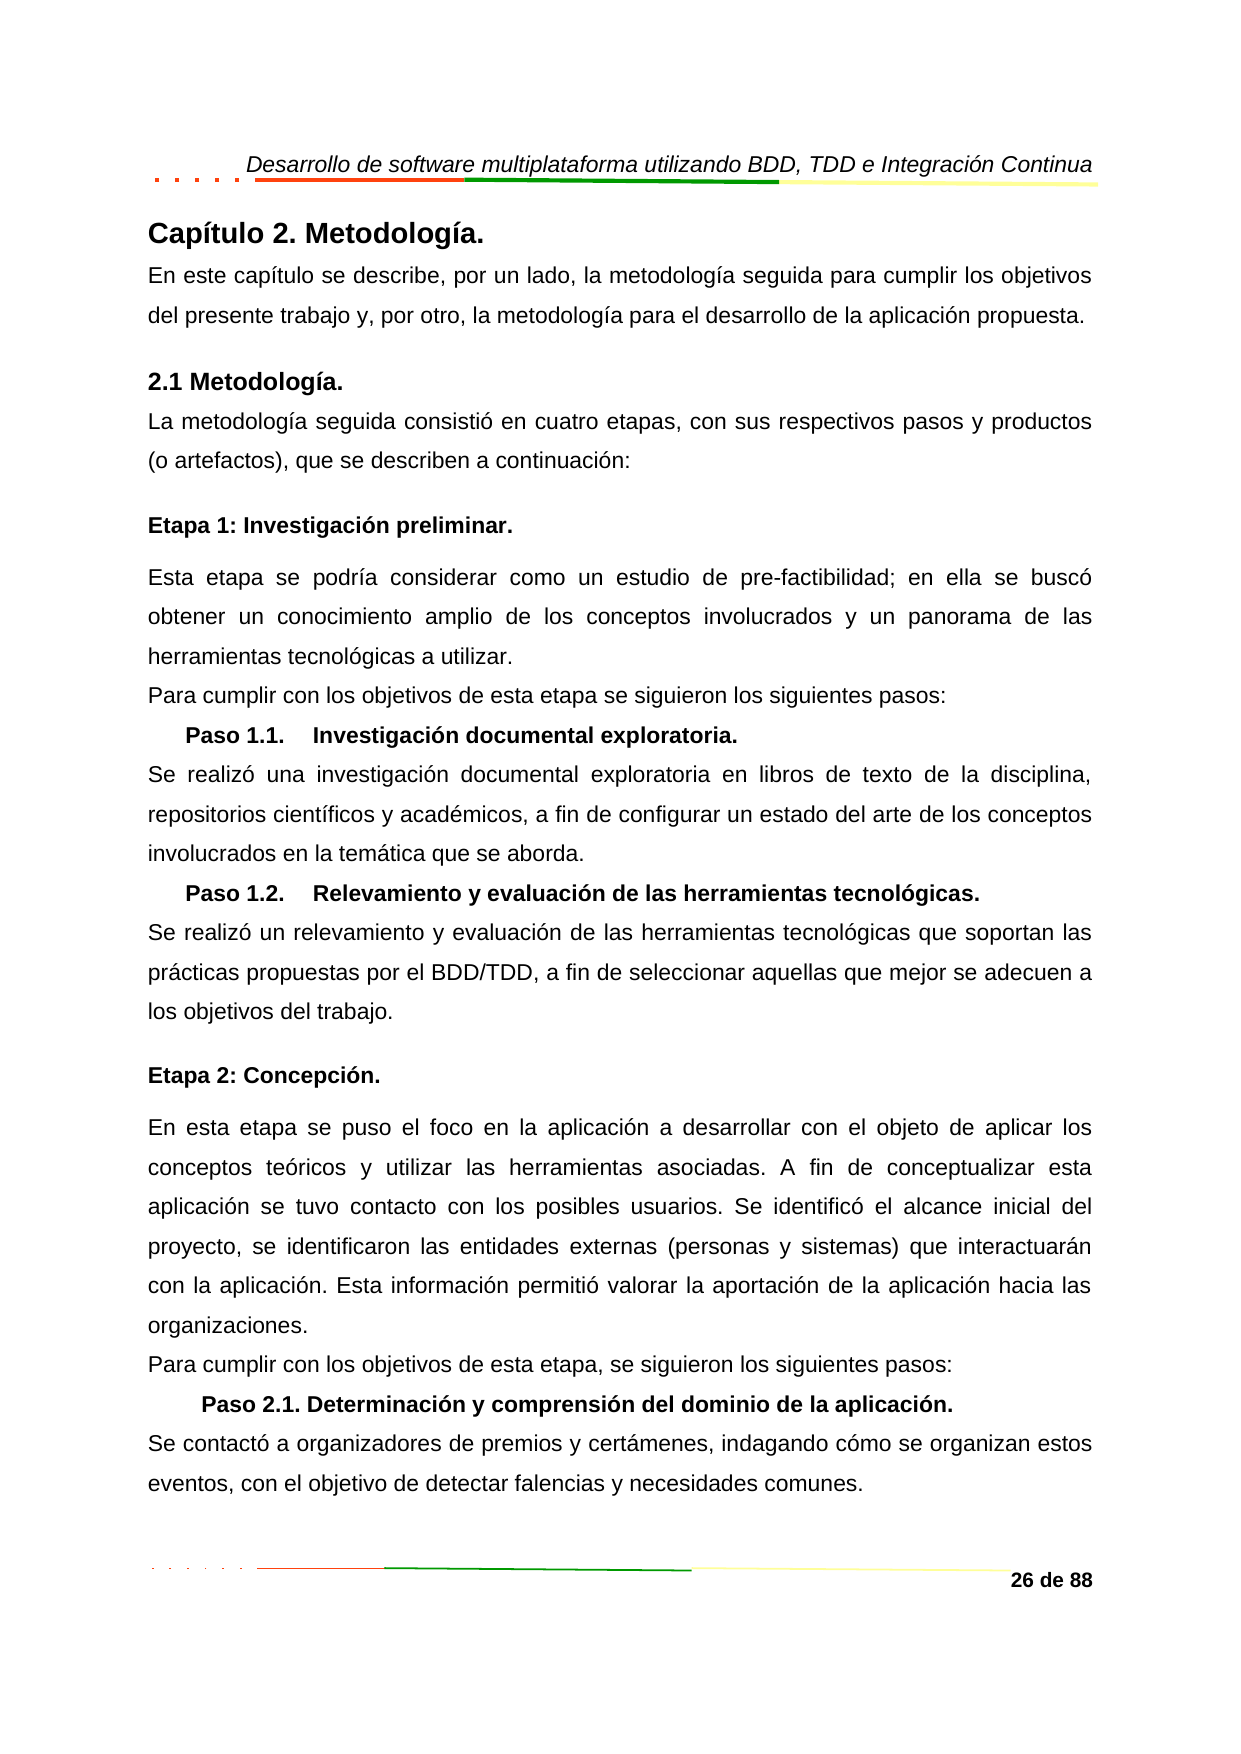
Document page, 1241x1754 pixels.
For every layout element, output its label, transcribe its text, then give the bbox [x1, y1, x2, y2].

text En esta etapa se puso el foco en la aplicación a desarrollar con el objeto de aplicar los conceptos teóricos y utilizar las herramientas asociadas. A fin de conceptualizar esta aplicación se tuvo contacto con los posibles usuarios. Se identificó el alcance inicial del proyecto, se identificaron las entidades externas (personas y sistemas) que interactuarán con la aplicación. Esta información permitió valorar la aportación de la aplicación hacia las organizaciones. [148, 1114, 1093, 1338]
list Investigación documental exploratoria. [185, 722, 1093, 748]
text Se realizó un relevamiento y evaluación de las herramientas tecnológicas que soportan las prácticas propuestas por el BDD/TDD, a fin de seleccionar aquellas que mejor se adecuen a los objetivos del trabajo. [148, 919, 1093, 1024]
text Esta etapa se podría considerar como un estudio de pre-factibilidad; en ella se buscó obtener un conocimiento amplio de los conceptos involucrados y un panorama de las herramientas tecnológicas a utilizar. [148, 564, 1093, 669]
text Para cumplir con los objetivos de esta etapa, se siguieron los siguientes pasos: [148, 1351, 1093, 1378]
text Para cumplir con los objetivos de esta etapa se siguieron los siguientes pasos: [148, 682, 1093, 708]
text Se contactó a organizadores de premios y certámenes, indagando cómo se organizan estos eventos, con el objetivo de detectar falencias y necesidades comunes. [148, 1430, 1093, 1496]
list Relevamiento y evaluación de las herramientas tecnológicas. [185, 879, 1093, 906]
subtitle Etapa 1: Investigación preliminar. [148, 512, 1093, 538]
text Se realizó una investigación documental exploratoria en libros de texto de la disciplina, repositorios científicos y académicos, a fin de configurar un estado del arte de los conceptos involucrados en la temática que se aborda. [148, 761, 1093, 866]
text En este capítulo se describe, por un lado, la metodología seguida para cumplir los objetivos del presente trabajo y, por otro, la metodología para el desarrollo de la aplicación propuesta. [148, 262, 1093, 328]
subtitle Etapa 2: Concepción. [148, 1062, 1093, 1089]
subtitle 2.1 Metodología. [148, 366, 1093, 395]
text La metodología seguida consistió en cuatro etapas, con sus respectivos pasos y productos (o artefactos), que se describen a continuación: [148, 408, 1093, 473]
list Determinación y comprensión del dominio de la aplicación. [195, 1391, 1093, 1417]
subtitle Capítulo 2. Metodología. [148, 217, 1093, 250]
